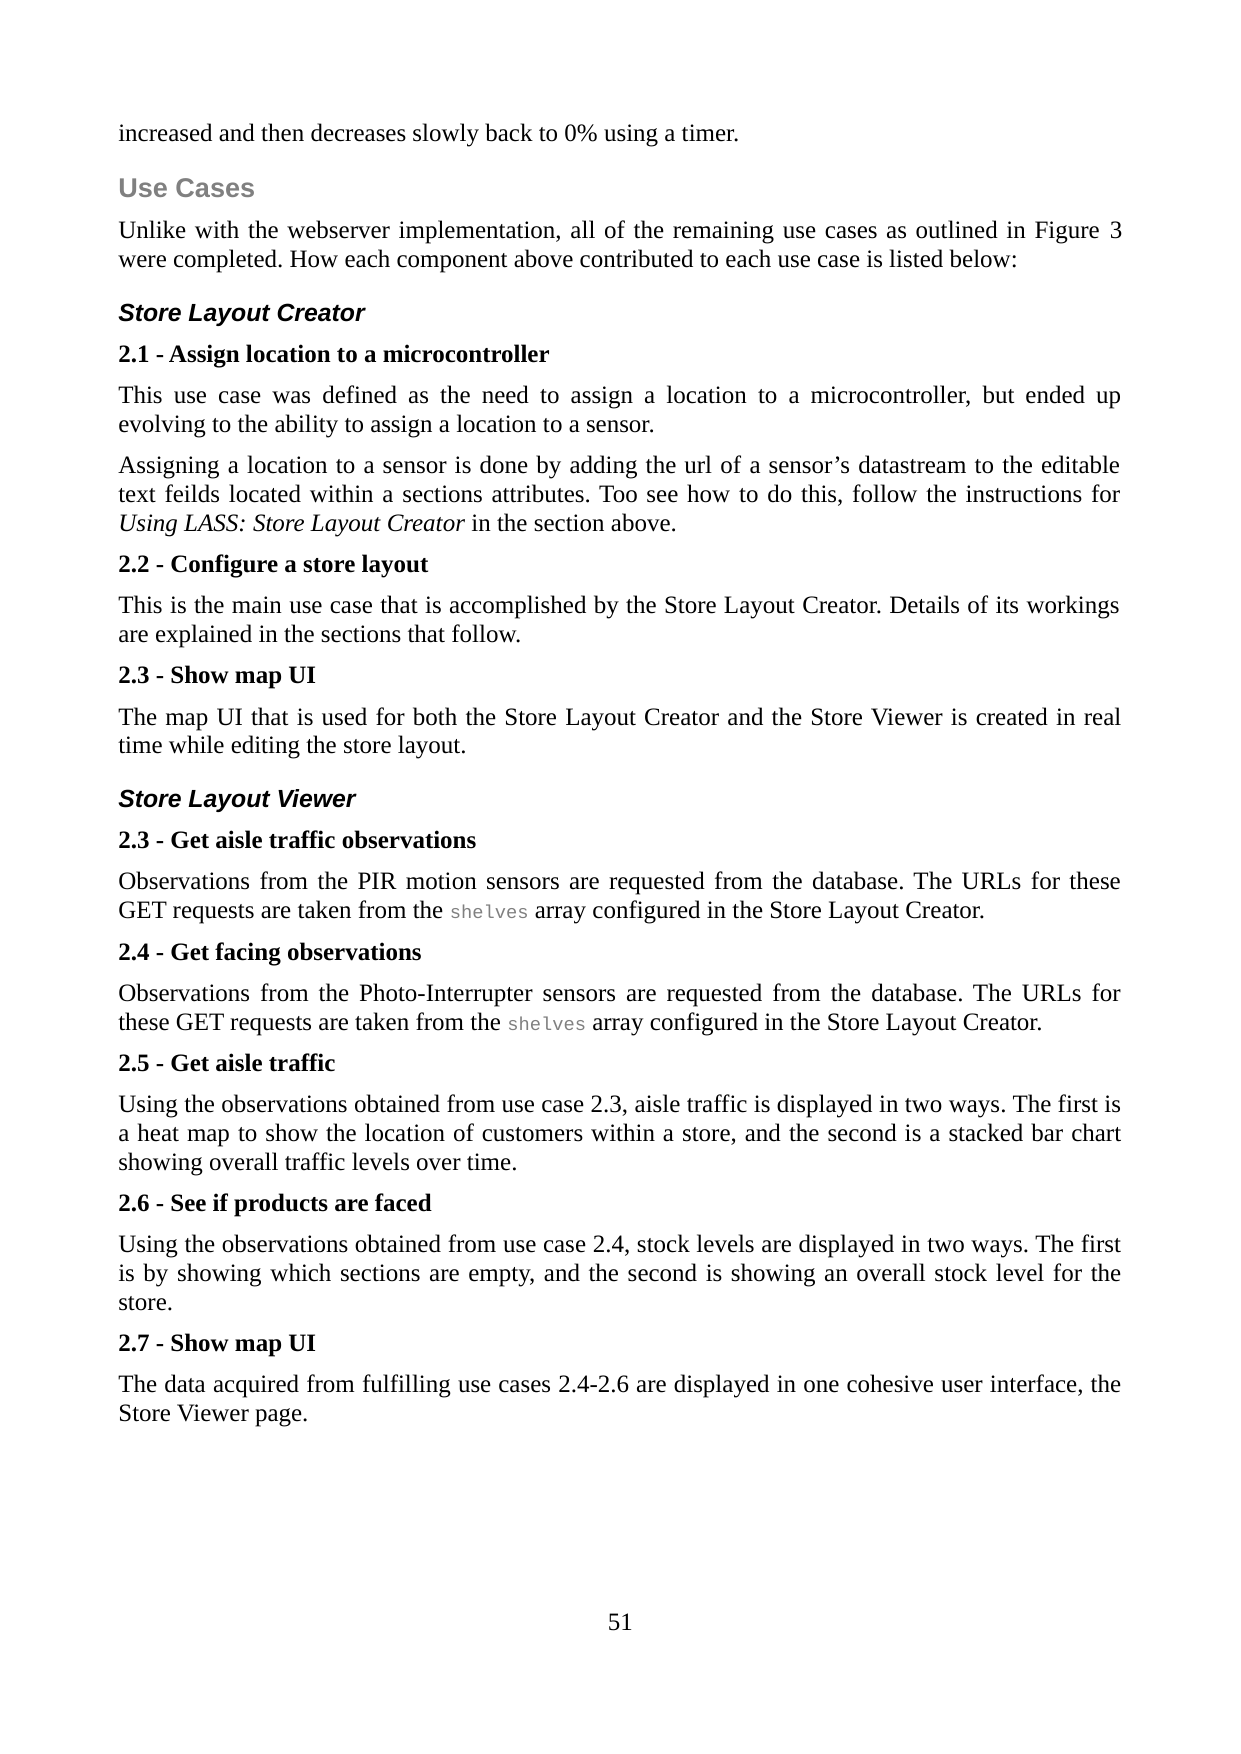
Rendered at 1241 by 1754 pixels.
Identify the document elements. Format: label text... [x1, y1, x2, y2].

text 2.5 - Get aisle traffic [118, 1048, 1122, 1077]
text 2.1 - Assign location to a microcontroller [118, 339, 1122, 368]
subtitle Use Cases [118, 172, 1122, 203]
text Using the observations obtained from use case 2.4, stock levels are displayed in two ways. The first is by showing which sections are empty, and the second is showing an overall stock level for the store. [118, 1229, 1122, 1316]
text 2.3 - Show map UI [118, 660, 1122, 689]
text 2.3 - Get aisle traffic observations [118, 825, 1122, 854]
text Assigning a location to a sensor is done by adding the url of a sensor’s datastream to the editable text feilds located within a sections attributes. Too see how to do this, follow the instructions for Using LASS: Store Layout Creator in the section above. [118, 450, 1122, 537]
text Observations from the Photo-Interrupter sensors are requested from the database. The URLs for these GET requests are taken from the shelves array configured in the Store Layout Creator. [118, 978, 1122, 1036]
text 2.7 - Show map UI [118, 1328, 1122, 1357]
text Unlike with the webserver implementation, all of the remaining use cases as outlined in Figure 3 were completed. How each component above contributed to each use case is listed below: [118, 216, 1122, 273]
subtitle Store Layout Creator [118, 298, 1122, 327]
text Observations from the PIR motion sensors are requested from the database. The URLs for these GET requests are taken from the shelves array configured in the Store Layout Creator. [118, 866, 1122, 924]
text This use case was defined as the need to assign a location to a microcontroller, but ended up evolving to the ability to assign a location to a sensor. [118, 380, 1122, 438]
text 2.6 - See if products are faced [118, 1188, 1122, 1217]
subtitle Store Layout Viewer [118, 784, 1122, 813]
text The data acquired from fulfilling use cases 2.4-2.6 are displayed in one cohesive user interface, the Store Viewer page. [118, 1369, 1122, 1427]
text 2.4 - Get facing observations [118, 937, 1122, 965]
text This is the main use case that is accomplished by the Store Layout Creator. Details of its workings are explained in the sections that follow. [118, 590, 1122, 648]
text 2.2 - Configure a store layout [118, 549, 1122, 578]
text increased and then decreases slowly back to 0% using a timer. [118, 118, 1122, 147]
text Using the observations obtained from use case 2.3, aisle traffic is displayed in two ways. The first is a heat map to show the location of customers within a store, and the second is a stacked bar chart showing overall traffic levels over time. [118, 1089, 1122, 1176]
text The map UI that is used for both the Store Layout Creator and the Store Viewer is created in real time while editing the store layout. [118, 702, 1122, 759]
